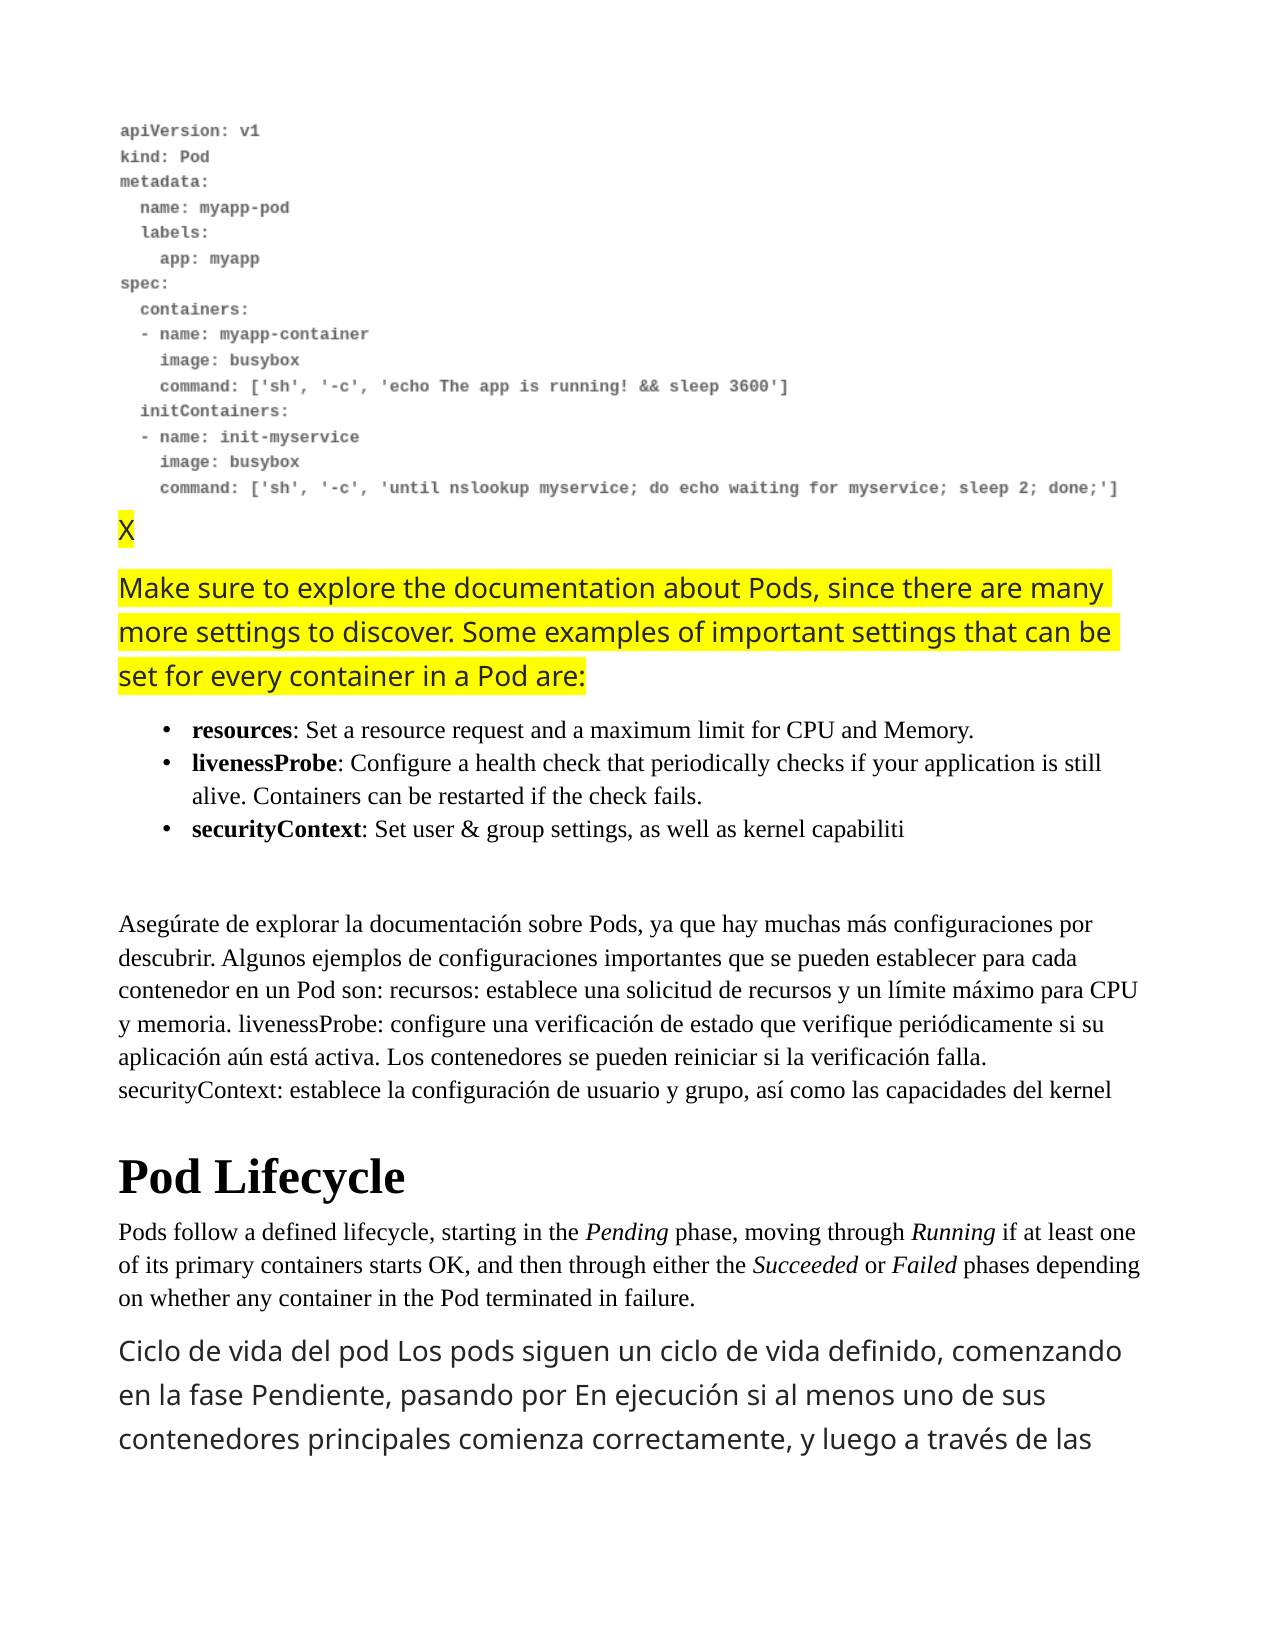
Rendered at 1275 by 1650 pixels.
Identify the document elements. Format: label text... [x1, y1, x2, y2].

list securityContext: Set user & group settings, as well as kernel capabiliti [162, 814, 1157, 843]
text Ciclo de vida del pod Los pods siguen un ciclo de vida definido, comenzando en la fase Pendiente, pasando por En ejecución si al menos uno de sus contenedores principales comienza correctamente, y luego a través de las [118, 1331, 1157, 1457]
picture [118, 118, 1157, 505]
text Make sure to explore the documentation about Pods, since there are many more settings to discover. Some examples of important settings that can be set for every container in a Pod are: [118, 568, 1157, 695]
list livenessProbe: Configure a health check that periodically checks if your application is still alive. Containers can be restarted if the check fails. [162, 748, 1157, 810]
subtitle Pod Lifecycle [118, 1147, 1157, 1205]
text Asegúrate de explorar la documentación sobre Pods, ya que hay muchas más configuraciones por descubrir. Algunos ejemplos de configuraciones importantes que se pueden establecer para cada contenedor en un Pod son: recursos: establece una solicitud de recursos y un límite máximo para CPU y memoria. livenessProbe: configure una verificación de estado que verifique periódicamente si su aplicación aún está activa. Los contenedores se pueden reiniciar si la verificación falla. securityContext: establece la configuración de usuario y grupo, así como las capacidades del kernel [118, 909, 1157, 1103]
list resources: Set a resource request and a maximum limit for CPU and Memory. [162, 715, 1157, 744]
text X [118, 505, 1157, 548]
text Pods follow a defined lifecycle, starting in the Pending phase, moving through Running if at least one of its primary containers starts OK, and then through either the Succeeded or Failed phases depending on whether any container in the Pod terminated in failure. [118, 1217, 1157, 1312]
